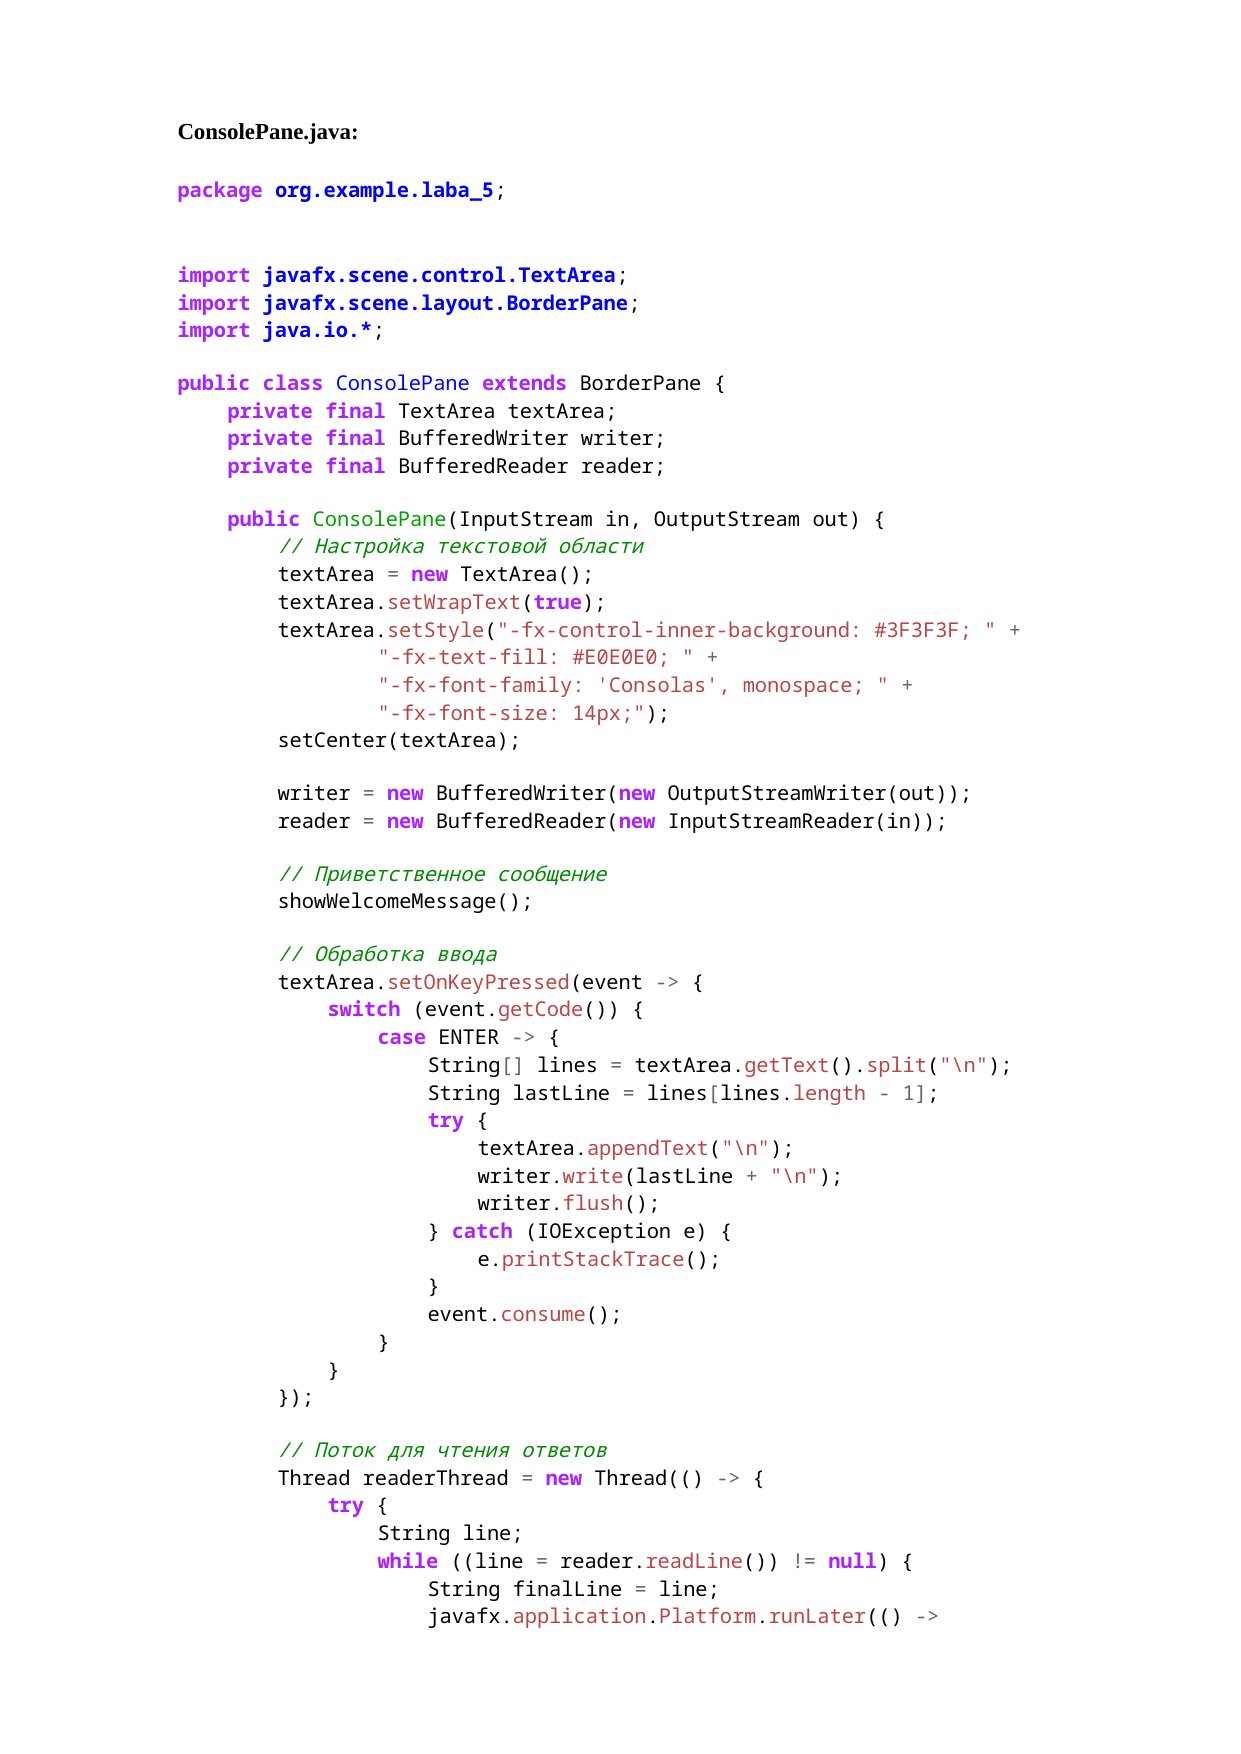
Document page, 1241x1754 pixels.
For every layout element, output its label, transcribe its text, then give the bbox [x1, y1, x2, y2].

text } [177, 1272, 1152, 1300]
text String line; [177, 1519, 1152, 1546]
text writer.flush(); [177, 1189, 1152, 1217]
text writer.write(lastLine + "\n"); [177, 1161, 1152, 1189]
text try { [177, 1491, 1152, 1519]
text "-fx-font-size: 14px;"); [177, 698, 1152, 726]
text package org.example.laba_5; [177, 176, 1152, 204]
text import javafx.scene.layout.BorderPane; [177, 288, 1152, 316]
text private final BufferedWriter writer; [177, 424, 1152, 452]
text textArea.setOnKeyPressed(event -> { [177, 967, 1152, 995]
text "-fx-font-family: 'Consolas', monospace; " + [177, 671, 1152, 698]
text // Приветственное сообщение [177, 859, 1152, 887]
text javafx.application.Platform.runLater(() -> [177, 1602, 1152, 1629]
text reader = new BufferedReader(new InputStreamReader(in)); [177, 806, 1152, 834]
text private final TextArea textArea; [177, 396, 1152, 424]
text textArea.appendText("\n"); [177, 1133, 1152, 1161]
text // Обработка ввода [177, 939, 1152, 967]
text import javafx.scene.control.TextArea; [177, 260, 1152, 288]
text private final BufferedReader reader; [177, 452, 1152, 479]
text while ((line = reader.readLine()) != null) { [177, 1546, 1152, 1574]
text public class ConsolePane extends BorderPane { [177, 368, 1152, 396]
text e.printStackTrace(); [177, 1244, 1152, 1272]
text String lastLine = lines[lines.length - 1]; [177, 1078, 1152, 1106]
text writer = new BufferedWriter(new OutputStreamWriter(out)); [177, 779, 1152, 806]
text setCenter(textArea); [177, 726, 1152, 754]
text } [177, 1327, 1152, 1355]
text textArea = new TextArea(); [177, 560, 1152, 587]
text import java.io.*; [177, 316, 1152, 343]
text }); [177, 1383, 1152, 1411]
text try { [177, 1106, 1152, 1133]
text showWelcomeMessage(); [177, 887, 1152, 914]
text String finalLine = line; [177, 1574, 1152, 1602]
text event.consume(); [177, 1300, 1152, 1327]
text // Настройка текстовой области [177, 532, 1152, 560]
text Thread readerThread = new Thread(() -> { [177, 1463, 1152, 1491]
text СonsolePane.java: [177, 118, 1152, 144]
text String[] lines = textArea.getText().split("\n"); [177, 1050, 1152, 1078]
text switch (event.getCode()) { [177, 995, 1152, 1023]
text textArea.setStyle("-fx-control-inner-background: #3F3F3F; " + [177, 615, 1152, 643]
text case ENTER -> { [177, 1023, 1152, 1050]
text public ConsolePane(InputStream in, OutputStream out) { [177, 504, 1152, 532]
text } catch (IOException e) { [177, 1217, 1152, 1244]
text "-fx-text-fill: #E0E0E0; " + [177, 643, 1152, 671]
text // Поток для чтения ответов [177, 1436, 1152, 1463]
text } [177, 1355, 1152, 1383]
text textArea.setWrapText(true); [177, 587, 1152, 615]
